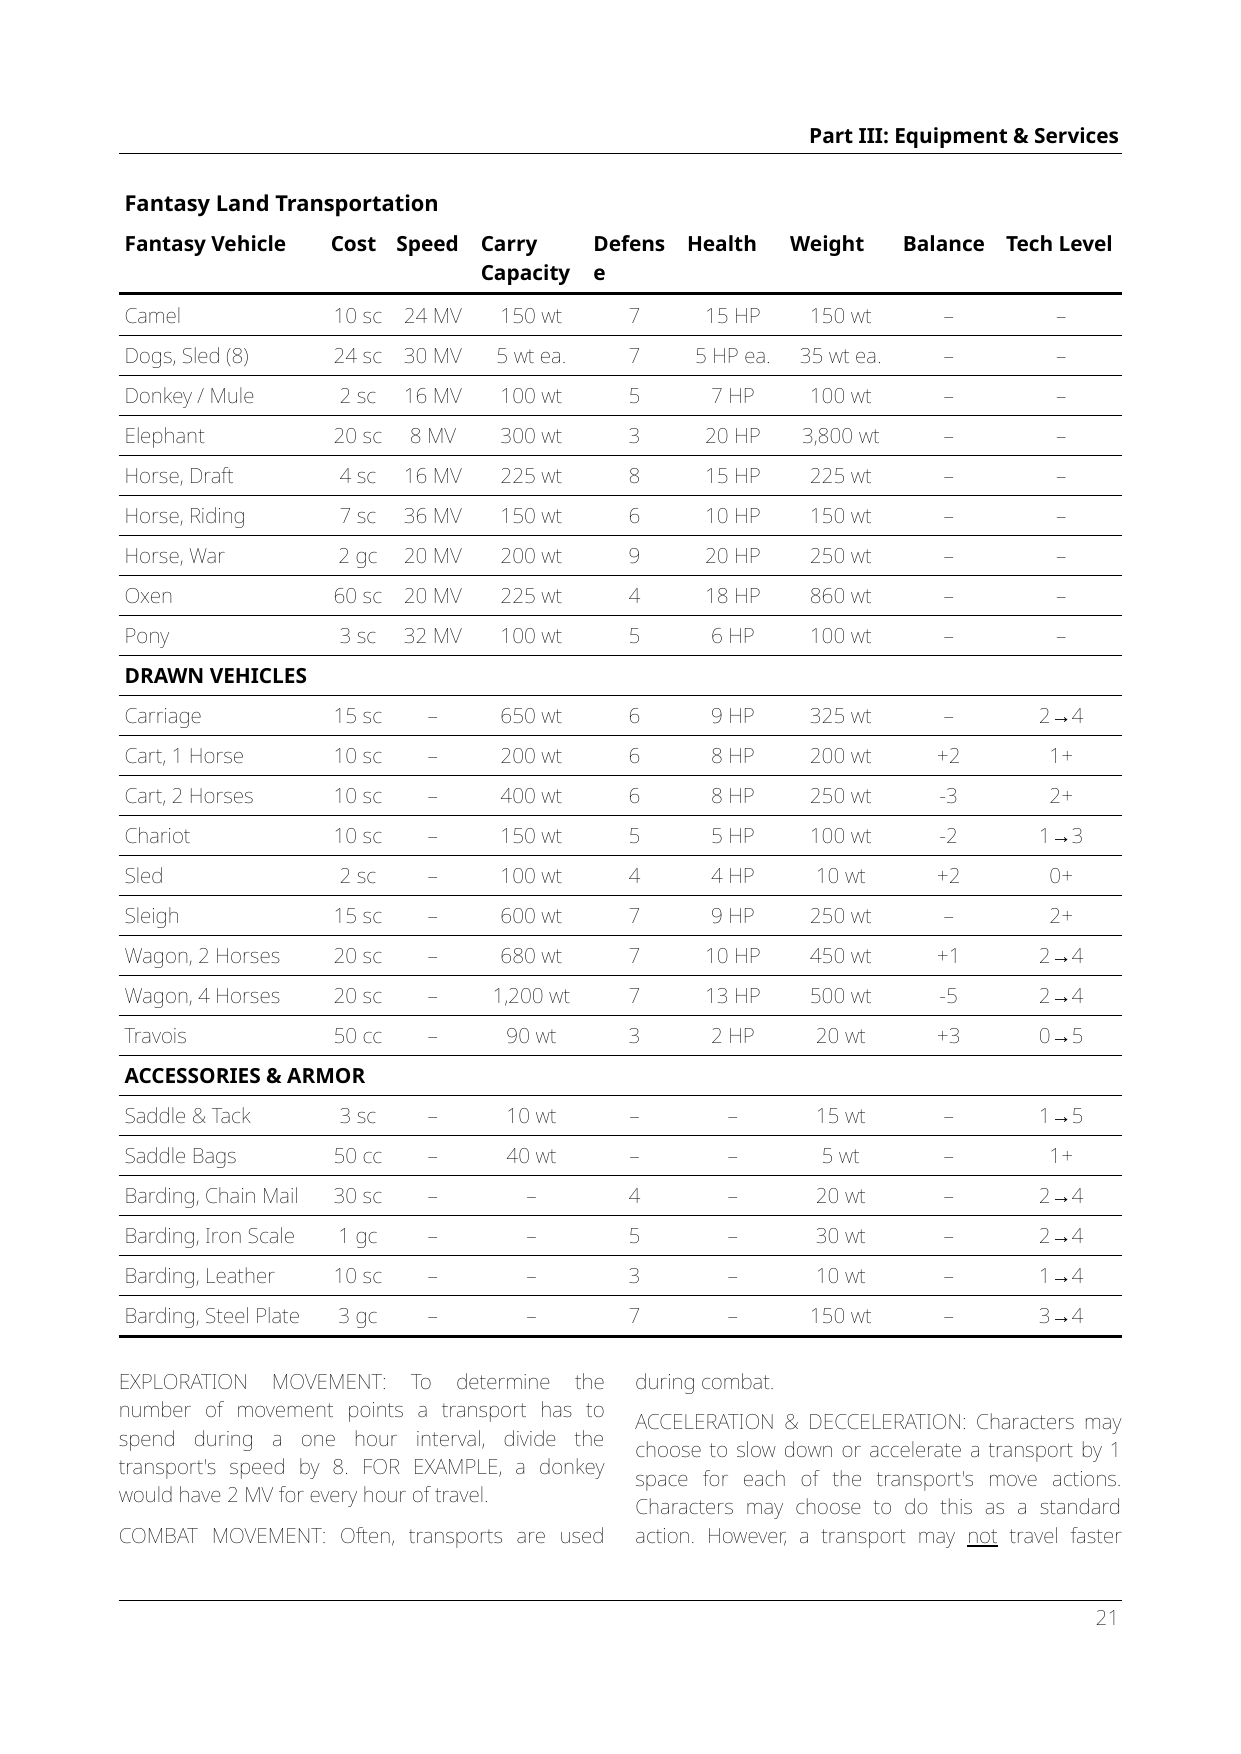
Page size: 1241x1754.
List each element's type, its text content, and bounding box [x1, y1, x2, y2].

table_cell – [390, 1176, 475, 1215]
table_cell 7 [588, 1296, 681, 1335]
table_cell 20 wt [784, 1016, 897, 1055]
table_cell 250 wt [784, 776, 897, 815]
table_cell – [897, 416, 1000, 455]
table_cell Wagon, 4 Horses [119, 976, 325, 1015]
table_cell 2→4 [1000, 976, 1122, 1015]
table_cell 8 HP [681, 736, 784, 775]
table_cell 5 [588, 1216, 681, 1255]
table_cell 10 sc [325, 736, 390, 775]
table_cell 150 wt [475, 295, 587, 335]
table_cell 13 HP [681, 976, 784, 1015]
table_cell 250 wt [784, 536, 897, 575]
table_cell 100 wt [475, 856, 587, 895]
table_cell Barding, Leather [119, 1256, 325, 1295]
table_cell – [390, 896, 475, 935]
table_cell 2 HP [681, 1016, 784, 1055]
table_cell – [475, 1216, 587, 1255]
table_cell – [897, 696, 1000, 735]
table_header Fantasy Land Transportation [119, 183, 1122, 224]
table_cell Barding, Steel Plate [119, 1296, 325, 1335]
table_cell Cart, 2 Horses [119, 776, 325, 815]
table_cell 10 wt [475, 1096, 587, 1135]
table_cell 0→5 [1000, 1016, 1122, 1055]
table_cell 0+ [1000, 856, 1122, 895]
table_cell 2→4 [1000, 936, 1122, 975]
table_cell 7 sc [325, 496, 390, 535]
table_cell 40 wt [475, 1136, 587, 1175]
table_cell – [475, 1296, 587, 1335]
table_cell – [681, 1296, 784, 1335]
table_cell 225 wt [475, 456, 587, 495]
table_cell Fantasy Vehicle [119, 224, 325, 292]
table_cell Horse, War [119, 536, 325, 575]
table_cell 20 MV [390, 576, 475, 615]
table_cell 2→4 [1000, 1176, 1122, 1215]
table_cell Carriage [119, 696, 325, 735]
table_cell 18 HP [681, 576, 784, 615]
table_cell – [1000, 376, 1122, 415]
table_cell Saddle & Tack [119, 1096, 325, 1135]
table_cell 4 [588, 856, 681, 895]
table_cell Saddle Bags [119, 1136, 325, 1175]
table_cell – [390, 776, 475, 815]
table_cell 7 [588, 936, 681, 975]
table_cell 9 [588, 536, 681, 575]
table_cell 2+ [1000, 776, 1122, 815]
table_cell 10 HP [681, 936, 784, 975]
table_cell 3 sc [325, 616, 390, 655]
table_cell 4 [588, 1176, 681, 1215]
table_cell 8 HP [681, 776, 784, 815]
table_cell Donkey / Mule [119, 376, 325, 415]
table_cell 6 [588, 776, 681, 815]
table_cell Defense [588, 224, 681, 292]
table_cell – [897, 1296, 1000, 1335]
table_cell Horse, Riding [119, 496, 325, 535]
table_cell – [390, 976, 475, 1015]
table_cell Speed [390, 224, 475, 292]
table_cell – [897, 1176, 1000, 1215]
table_cell Elephant [119, 416, 325, 455]
table_cell 225 wt [784, 456, 897, 495]
table_cell – [390, 1216, 475, 1255]
table_cell 10 sc [325, 1256, 390, 1295]
table_cell 7 [588, 976, 681, 1015]
table_cell 1,200 wt [475, 976, 587, 1015]
table_cell 30 MV [390, 336, 475, 375]
table_cell 35 wt ea. [784, 336, 897, 375]
table_cell – [390, 1136, 475, 1175]
table_cell – [897, 336, 1000, 375]
table_cell 2→4 [1000, 1216, 1122, 1255]
table_cell – [390, 856, 475, 895]
table_cell – [681, 1096, 784, 1135]
table_cell 150 wt [784, 295, 897, 335]
table_cell 600 wt [475, 896, 587, 935]
table_cell 3 sc [325, 1096, 390, 1135]
table_cell – [1000, 576, 1122, 615]
table_cell – [390, 816, 475, 855]
table_cell 10 sc [325, 776, 390, 815]
table_cell – [588, 1096, 681, 1135]
table_cell 24 MV [390, 295, 475, 335]
table_cell Travois [119, 1016, 325, 1055]
table_cell 200 wt [475, 736, 587, 775]
table_cell +3 [897, 1016, 1000, 1055]
table_cell 100 wt [784, 376, 897, 415]
table_cell Weight [784, 224, 897, 292]
table_cell Barding, Chain Mail [119, 1176, 325, 1215]
table_cell 20 MV [390, 536, 475, 575]
table_cell 150 wt [475, 816, 587, 855]
table_cell – [897, 536, 1000, 575]
table_cell Balance [897, 224, 1000, 292]
table_cell – [897, 616, 1000, 655]
table_cell Health [681, 224, 784, 292]
table_cell 10 wt [784, 856, 897, 895]
table_cell 1+ [1000, 1136, 1122, 1175]
table_cell Camel [119, 295, 325, 335]
table_cell 450 wt [784, 936, 897, 975]
table_cell – [390, 936, 475, 975]
table_cell – [390, 736, 475, 775]
table_cell – [897, 295, 1000, 335]
table_cell – [390, 1096, 475, 1135]
table_cell 32 MV [390, 616, 475, 655]
table_cell 1+ [1000, 736, 1122, 775]
table_cell 200 wt [784, 736, 897, 775]
table_cell 650 wt [475, 696, 587, 735]
table_cell 16 MV [390, 456, 475, 495]
table_cell 50 cc [325, 1136, 390, 1175]
table_cell 250 wt [784, 896, 897, 935]
table_cell – [390, 1016, 475, 1055]
text COMBAT MOVEMENT: Often, transports are used [118, 1521, 605, 1549]
table_cell -3 [897, 776, 1000, 815]
table_cell – [1000, 295, 1122, 335]
table_cell – [390, 1256, 475, 1295]
table_cell -2 [897, 816, 1000, 855]
table_cell Oxen [119, 576, 325, 615]
table_cell – [897, 1096, 1000, 1135]
table_cell – [897, 456, 1000, 495]
table_cell – [1000, 416, 1122, 455]
table_cell – [897, 1256, 1000, 1295]
table_cell 20 HP [681, 536, 784, 575]
table_cell 30 wt [784, 1216, 897, 1255]
table_cell 5 [588, 376, 681, 415]
table_cell 5 [588, 816, 681, 855]
table_cell – [475, 1176, 587, 1215]
table_cell 4 HP [681, 856, 784, 895]
table_cell Pony [119, 616, 325, 655]
table_cell 20 sc [325, 936, 390, 975]
table_cell – [681, 1216, 784, 1255]
table_cell 90 wt [475, 1016, 587, 1055]
table_cell – [390, 696, 475, 735]
table_cell – [1000, 336, 1122, 375]
table_cell 6 [588, 696, 681, 735]
table_cell 8 MV [390, 416, 475, 455]
table_cell Horse, Draft [119, 456, 325, 495]
table_cell 20 sc [325, 976, 390, 1015]
table_cell ACCESSORIES & ARMOR [119, 1056, 1122, 1095]
table_cell 150 wt [475, 496, 587, 535]
table_cell 7 [588, 896, 681, 935]
text ACCELERATION & DECCELERATION: Characters may choose to slow down or accelerate a transport by 1 space for each of the transport's move actions. Characters may choose to do this as a standard action. However, a transport may not travel faster [635, 1407, 1122, 1549]
table_cell 6 HP [681, 616, 784, 655]
table_cell 10 wt [784, 1256, 897, 1295]
table_cell 1→3 [1000, 816, 1122, 855]
table_cell 15 sc [325, 896, 390, 935]
table_cell 7 HP [681, 376, 784, 415]
table_cell – [897, 376, 1000, 415]
table_cell 150 wt [784, 1296, 897, 1335]
table_cell 3 [588, 1016, 681, 1055]
table_cell Sleigh [119, 896, 325, 935]
table_cell 680 wt [475, 936, 587, 975]
table_cell – [1000, 536, 1122, 575]
table_cell Dogs, Sled (8) [119, 336, 325, 375]
table_cell 5 [588, 616, 681, 655]
table_cell 5 HP [681, 816, 784, 855]
table_cell 325 wt [784, 696, 897, 735]
table_cell 10 sc [325, 295, 390, 335]
table_cell 4 sc [325, 456, 390, 495]
table_cell Carry Capacity [475, 224, 587, 292]
table_cell 36 MV [390, 496, 475, 535]
table_cell 3→4 [1000, 1296, 1122, 1335]
table_cell 150 wt [784, 496, 897, 535]
table_cell – [681, 1176, 784, 1215]
table_cell 6 [588, 496, 681, 535]
table_cell 1→5 [1000, 1096, 1122, 1135]
table_cell 6 [588, 736, 681, 775]
table_cell 300 wt [475, 416, 587, 455]
table_cell DRAWN VEHICLES [119, 656, 1122, 695]
table_cell 2 sc [325, 376, 390, 415]
table_cell 400 wt [475, 776, 587, 815]
table_cell – [1000, 496, 1122, 535]
table_cell 3 [588, 416, 681, 455]
table_cell – [897, 576, 1000, 615]
table_cell 15 HP [681, 456, 784, 495]
table_cell -5 [897, 976, 1000, 1015]
table_cell 500 wt [784, 976, 897, 1015]
table_cell – [390, 1296, 475, 1335]
table_cell 2+ [1000, 896, 1122, 935]
table_cell 15 HP [681, 295, 784, 335]
table_cell 100 wt [475, 376, 587, 415]
table_cell – [475, 1256, 587, 1295]
table_cell 5 HP ea. [681, 336, 784, 375]
table_cell 4 [588, 576, 681, 615]
table_cell 100 wt [475, 616, 587, 655]
table_cell 60 sc [325, 576, 390, 615]
table_cell – [897, 496, 1000, 535]
table_cell 100 wt [784, 616, 897, 655]
table_cell 30 sc [325, 1176, 390, 1215]
text EXPLORATION MOVEMENT: To determine the number of movement points a transport has to spend during a one hour interval, divide the transport's speed by 8. FOR EXAMPLE, a donkey would have 2 MV for every hour of travel. [118, 1367, 605, 1509]
table_cell – [681, 1256, 784, 1295]
table_cell +2 [897, 856, 1000, 895]
table_cell 200 wt [475, 536, 587, 575]
table_cell – [588, 1136, 681, 1175]
table_cell Sled [119, 856, 325, 895]
table_cell 100 wt [784, 816, 897, 855]
table_cell 5 wt [784, 1136, 897, 1175]
table_cell – [1000, 616, 1122, 655]
table_cell 1 gc [325, 1216, 390, 1255]
table_cell 50 cc [325, 1016, 390, 1055]
table_cell Chariot [119, 816, 325, 855]
table_cell +2 [897, 736, 1000, 775]
table_cell 1→4 [1000, 1256, 1122, 1295]
table_cell – [681, 1136, 784, 1175]
table_cell 9 HP [681, 696, 784, 735]
table_cell – [897, 896, 1000, 935]
table_cell – [1000, 456, 1122, 495]
table_cell 10 sc [325, 816, 390, 855]
table_cell 3 [588, 1256, 681, 1295]
table_cell 2→4 [1000, 696, 1122, 735]
table_cell +1 [897, 936, 1000, 975]
table_cell 20 sc [325, 416, 390, 455]
table_cell 5 wt ea. [475, 336, 587, 375]
table_cell 20 HP [681, 416, 784, 455]
table_cell 15 sc [325, 696, 390, 735]
table_cell Barding, Iron Scale [119, 1216, 325, 1255]
text during combat. [635, 1367, 1122, 1395]
table_cell – [897, 1216, 1000, 1255]
table_cell 3,800 wt [784, 416, 897, 455]
table_cell 24 sc [325, 336, 390, 375]
table_cell Cost [325, 224, 390, 292]
table_cell 20 wt [784, 1176, 897, 1215]
table_cell 9 HP [681, 896, 784, 935]
table_cell 2 sc [325, 856, 390, 895]
table_cell 225 wt [475, 576, 587, 615]
table_cell Cart, 1 Horse [119, 736, 325, 775]
table_cell Wagon, 2 Horses [119, 936, 325, 975]
table_cell – [897, 1136, 1000, 1175]
table_cell 860 wt [784, 576, 897, 615]
table_cell Tech Level [1000, 224, 1122, 292]
table_cell 3 gc [325, 1296, 390, 1335]
table_cell 7 [588, 295, 681, 335]
table_cell 7 [588, 336, 681, 375]
table_cell 16 MV [390, 376, 475, 415]
table_cell 10 HP [681, 496, 784, 535]
table_cell 15 wt [784, 1096, 897, 1135]
table_cell 8 [588, 456, 681, 495]
table_cell 2 gc [325, 536, 390, 575]
